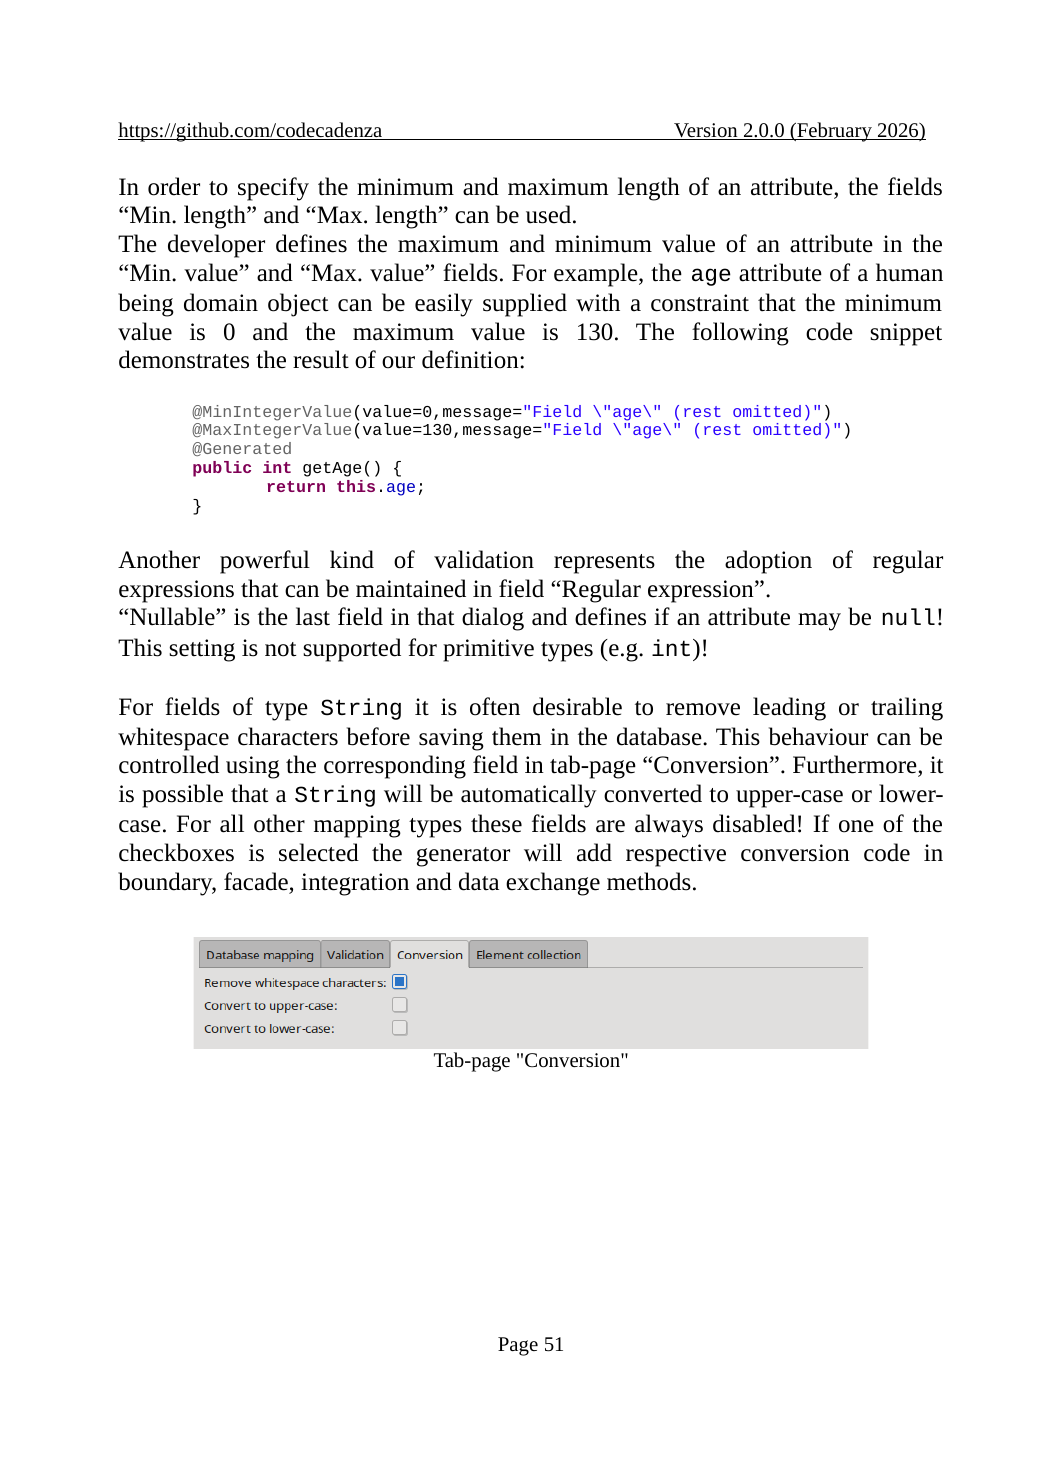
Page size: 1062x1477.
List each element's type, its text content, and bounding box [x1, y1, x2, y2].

text public int getAge() { [118, 460, 944, 478]
text Another powerful kind of validation represents the adoption of regular expressions that can be maintained in field “Regular expression”. [118, 545, 944, 602]
text @Generated [118, 441, 944, 460]
text In order to specify the minimum and maximum length of an attribute, the fields “Min. length” and “Max. length” can be used. [118, 172, 944, 229]
text @MaxIntegerValue(value=130,message="Field \"age\" (rest omitted)") [118, 422, 944, 441]
text Tab-page "Conversion" [193, 1049, 868, 1072]
text For fields of type String it is often desirable to remove leading or trailing whitespace characters before saving them in the database. This behaviour can be controlled using the corresponding field in tab-page “Conversion”. Furthermore, it is possible that a String will be automatically converted to upper-case or lower-case. For all other mapping types these fields are always disabled! If one of the checkboxes is selected the generator will add respective conversion code in boundary, facade, integration and data exchange methods. [118, 692, 944, 896]
text “Nullable” is the last field in that dialog and defines if an attribute may be null! This setting is not supported for primitive types (e.g. int)! [118, 602, 944, 663]
text @MinIntegerValue(value=0,message="Field \"age\" (rest omitted)") [118, 403, 944, 422]
text return this.age; [118, 478, 944, 497]
picture [193, 937, 869, 1049]
text } [118, 497, 944, 516]
text The developer defines the maximum and minimum value of an attribute in the “Min. value” and “Max. value” fields. For example, the age attribute of a human being domain object can be easily supplied with a constraint that the minimum value is 0 and the maximum value is 130. The following code snippet demonstrates the result of our definition: [118, 229, 944, 374]
